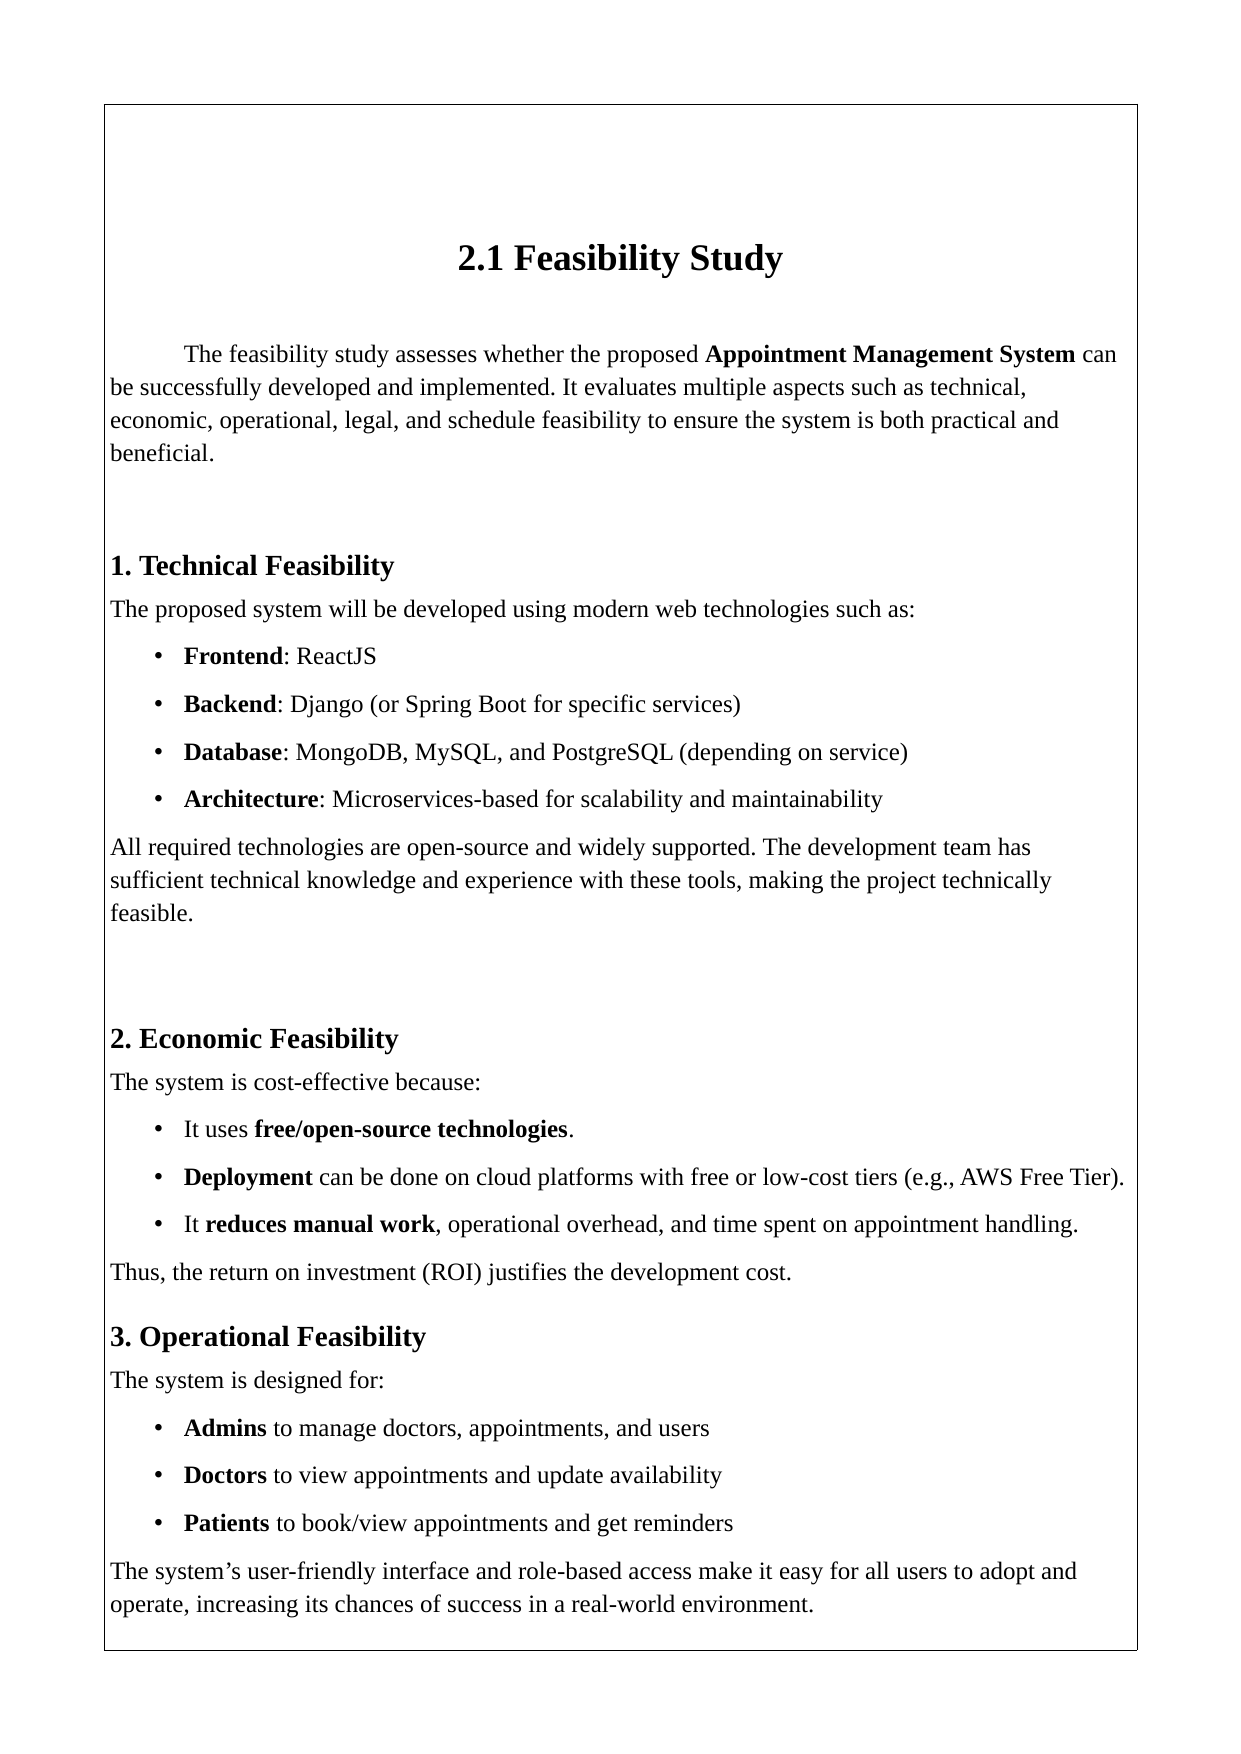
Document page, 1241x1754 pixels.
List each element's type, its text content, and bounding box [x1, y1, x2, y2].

list Frontend: ReactJS [154, 641, 1131, 670]
list Patients to book/view appointments and get reminders [154, 1508, 1131, 1537]
text All required technologies are open-source and widely supported. The development team has sufficient technical knowledge and experience with these tools, making the project technically feasible. [110, 832, 1131, 927]
subtitle 3. Operational Feasibility [110, 1319, 1131, 1353]
text The system is designed for: [110, 1365, 1131, 1394]
subtitle 2. Economic Feasibility [110, 1021, 1131, 1054]
subtitle 2.1 Feasibility Study [110, 236, 1131, 279]
text The system is cost-effective because: [110, 1067, 1131, 1096]
subtitle 1. Technical Feasibility [110, 548, 1131, 581]
list Doctors to view appointments and update availability [154, 1461, 1131, 1489]
list Deployment can be done on cloud platforms with free or low-cost tiers (e.g., AWS Free Tier). [154, 1162, 1131, 1191]
text The proposed system will be developed using modern web technologies such as: [110, 594, 1131, 623]
text Thus, the return on investment (ROI) justifies the development cost. [110, 1257, 1131, 1286]
list Admins to manage doctors, appointments, and users [154, 1413, 1131, 1442]
list It uses free/open-source technologies. [154, 1114, 1131, 1143]
list It reduces manual work, operational overhead, and time spent on appointment handling. [154, 1209, 1131, 1238]
list Backend: Django (or Spring Boot for specific services) [154, 689, 1131, 718]
list Database: MongoDB, MySQL, and PostgreSQL (depending on service) [154, 737, 1131, 765]
text The system’s user-friendly interface and role-based access make it easy for all users to adopt and operate, increasing its chances of success in a real-world environment. [110, 1556, 1131, 1618]
text The feasibility study assesses whether the proposed Appointment Management System can be successfully developed and implemented. It evaluates multiple aspects such as technical, economic, operational, legal, and schedule feasibility to ensure the system is both practical and beneficial. [110, 339, 1131, 467]
list Architecture: Microservices-based for scalability and maintainability [154, 784, 1131, 813]
